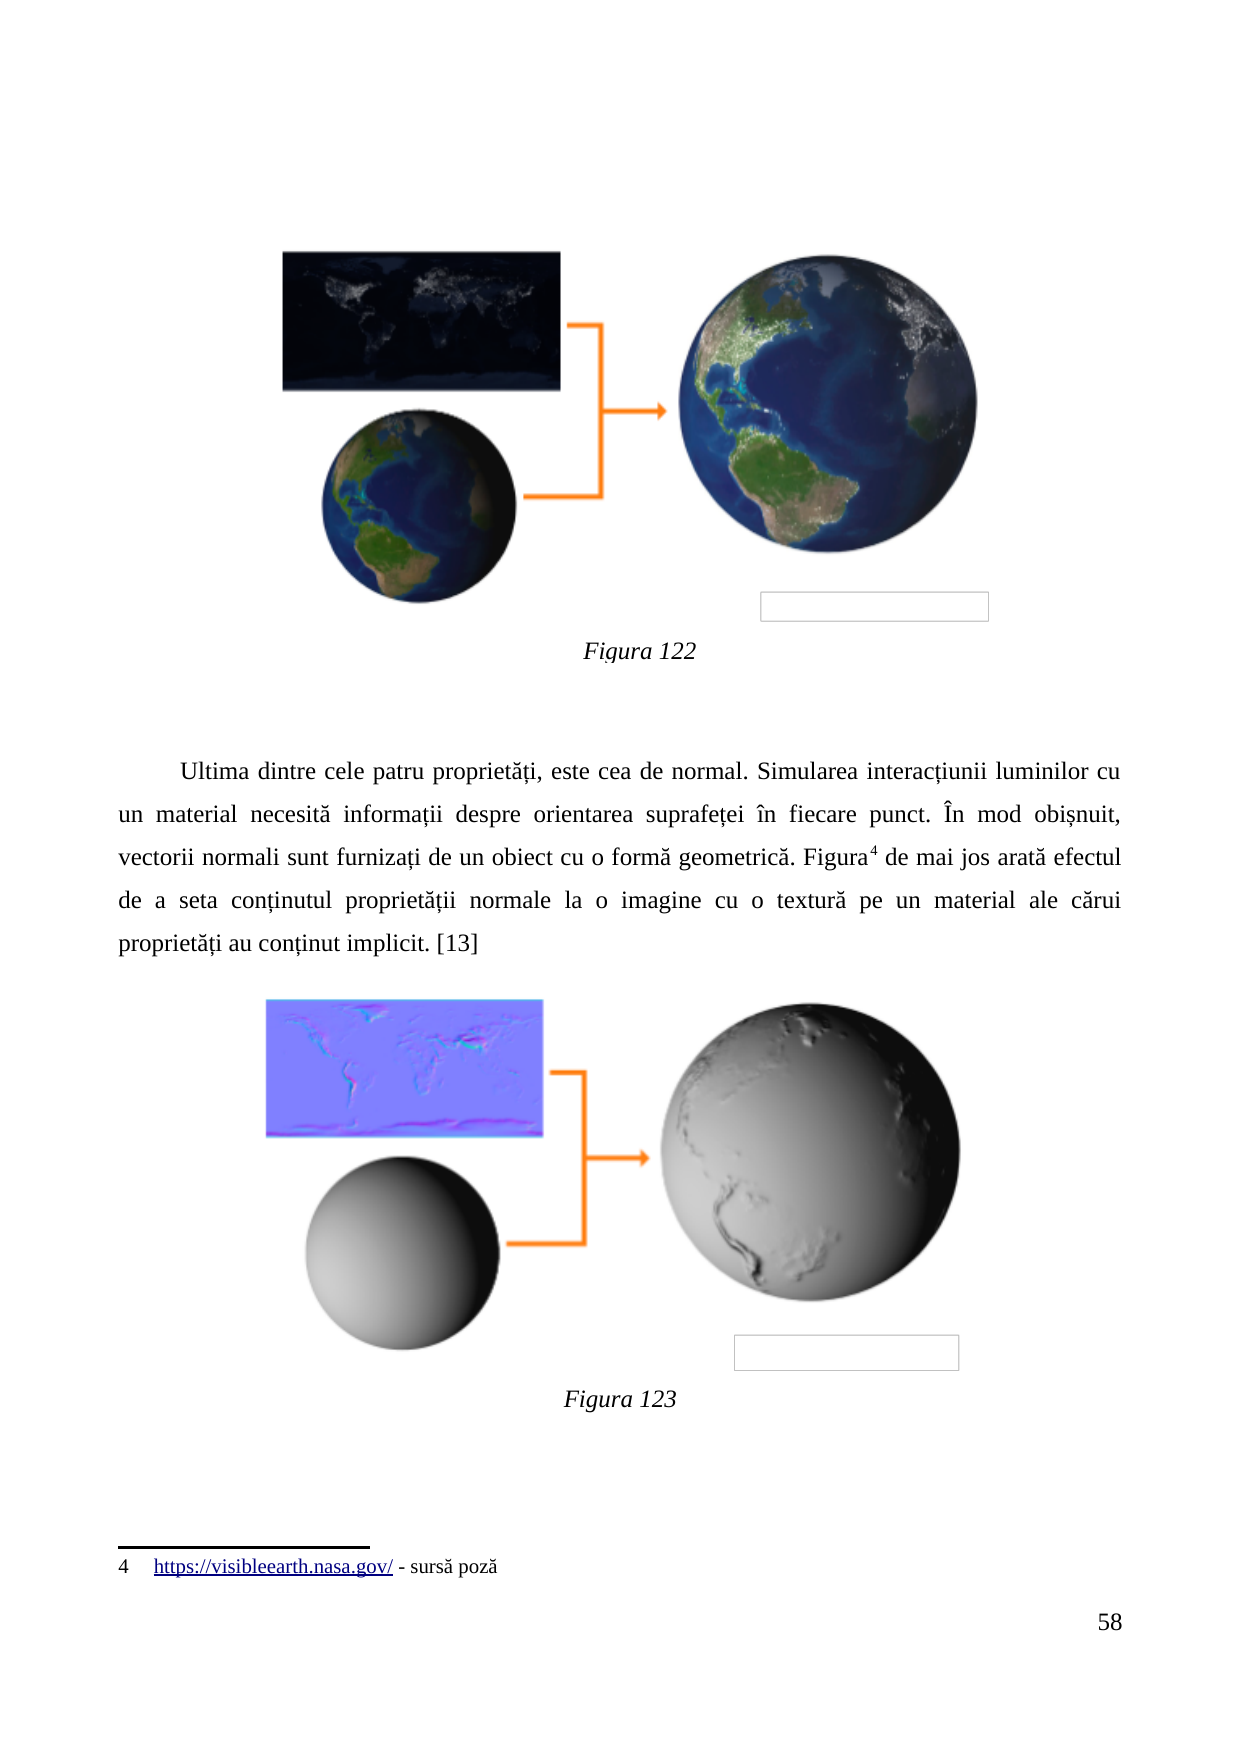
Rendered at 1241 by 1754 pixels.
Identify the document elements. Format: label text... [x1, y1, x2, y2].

text Ultima dintre cele patru proprietăți, este cea de normal. Simularea interacțiunii luminilor cu un material necesită informații despre orientarea suprafeței în fiecare punct. În mod obișnuit, vectorii normali sunt furnizați de un obiect cu o formă geometrică. Figura de mai jos arată efectul de a seta conținutul proprietății normale la o imagine cu o textură pe un material ale cărui proprietăți au conținut implicit. [13] [118, 756, 1122, 957]
picture [255, 990, 985, 1379]
text https://visibleearth.nasa.gov/ - sursă poză [118, 1553, 1122, 1578]
picture [270, 237, 1009, 636]
text Figura 122 [270, 636, 1009, 662]
text Figura 123 [255, 1379, 985, 1413]
